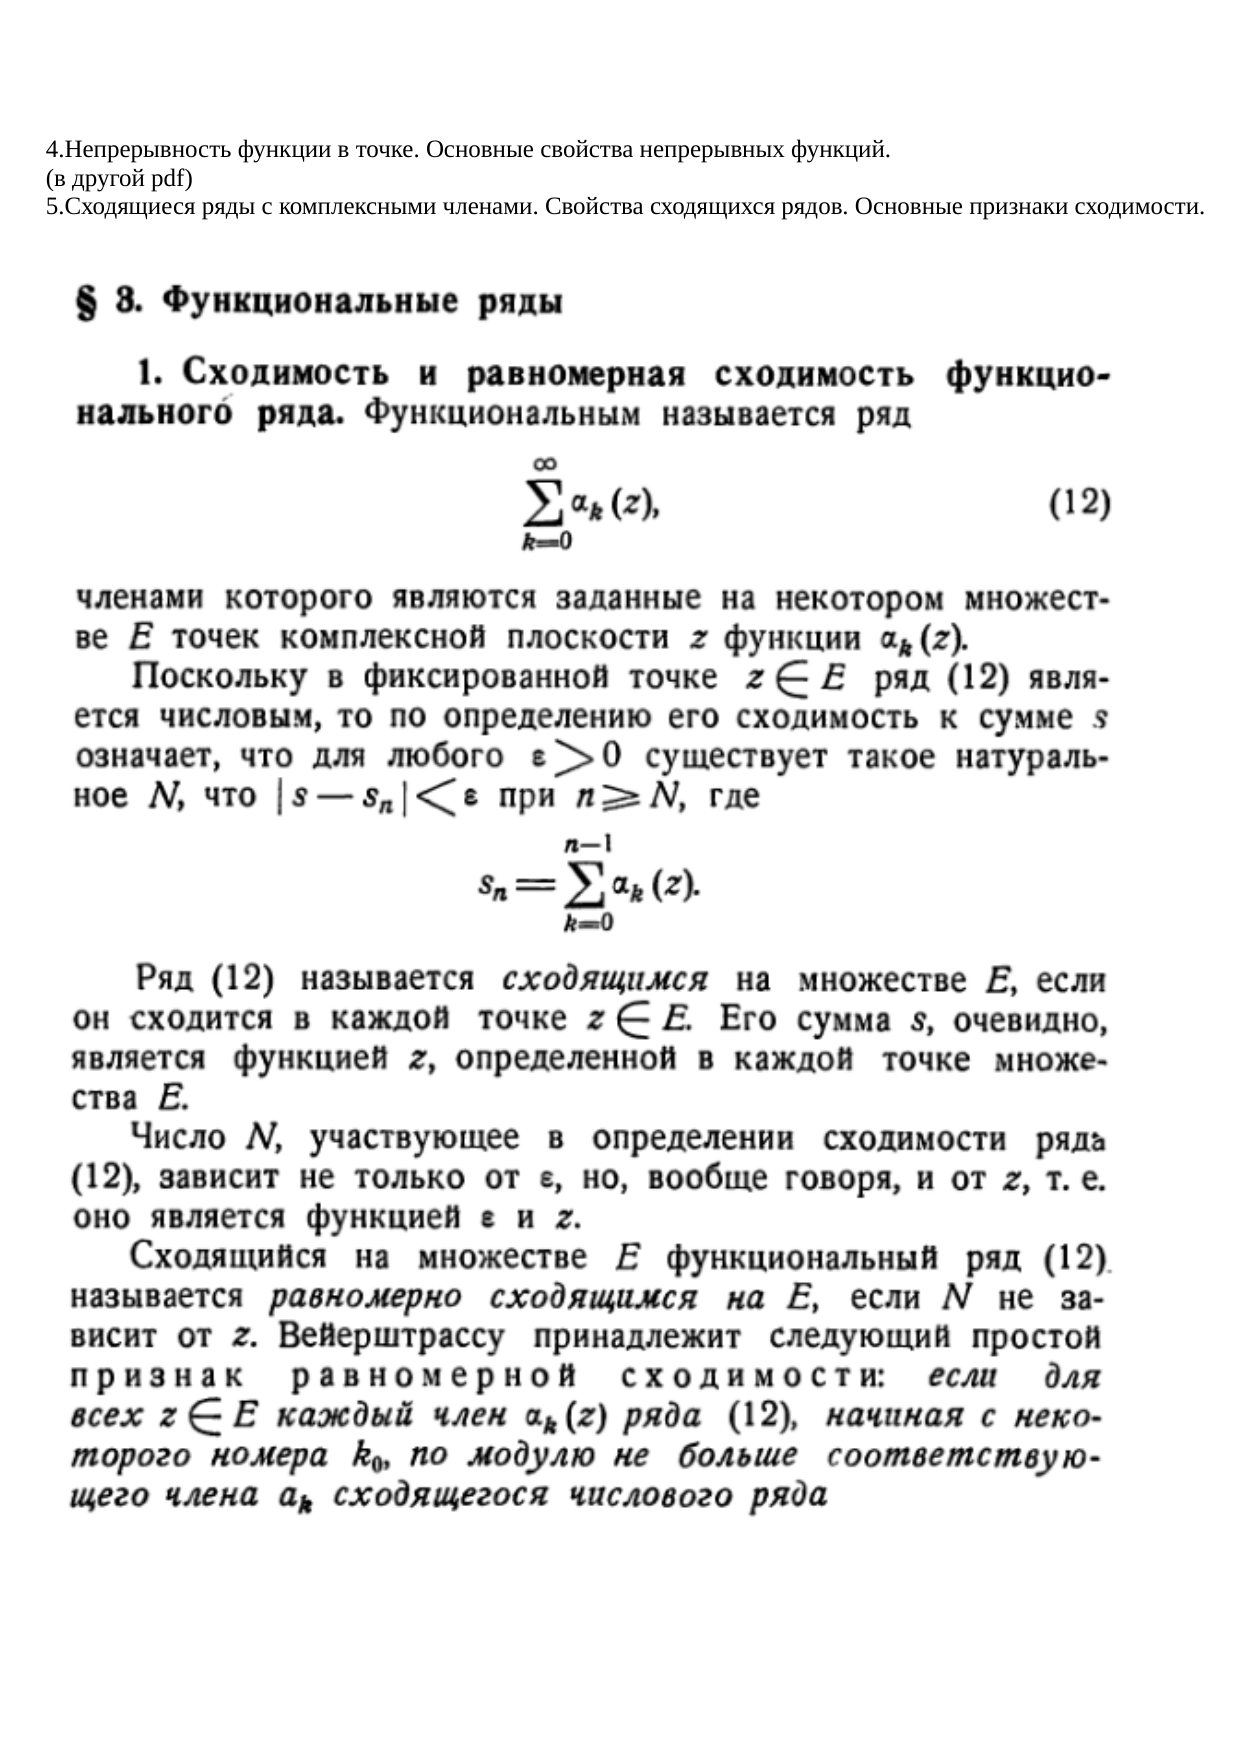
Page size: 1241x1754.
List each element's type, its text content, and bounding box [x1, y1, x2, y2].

picture [50, 282, 1123, 1530]
text 4.Непрерывность функции в точке. Основные свойства непрерывных функций. (в другой pdf) 5.Сходящиеся ряды с комплексными членами. Свойства сходящихся рядов. Основные признаки сходимости. 6. Показательная , гиперболические и тригонометрические функции комплексного аргумента. [46, 134, 1209, 1673]
